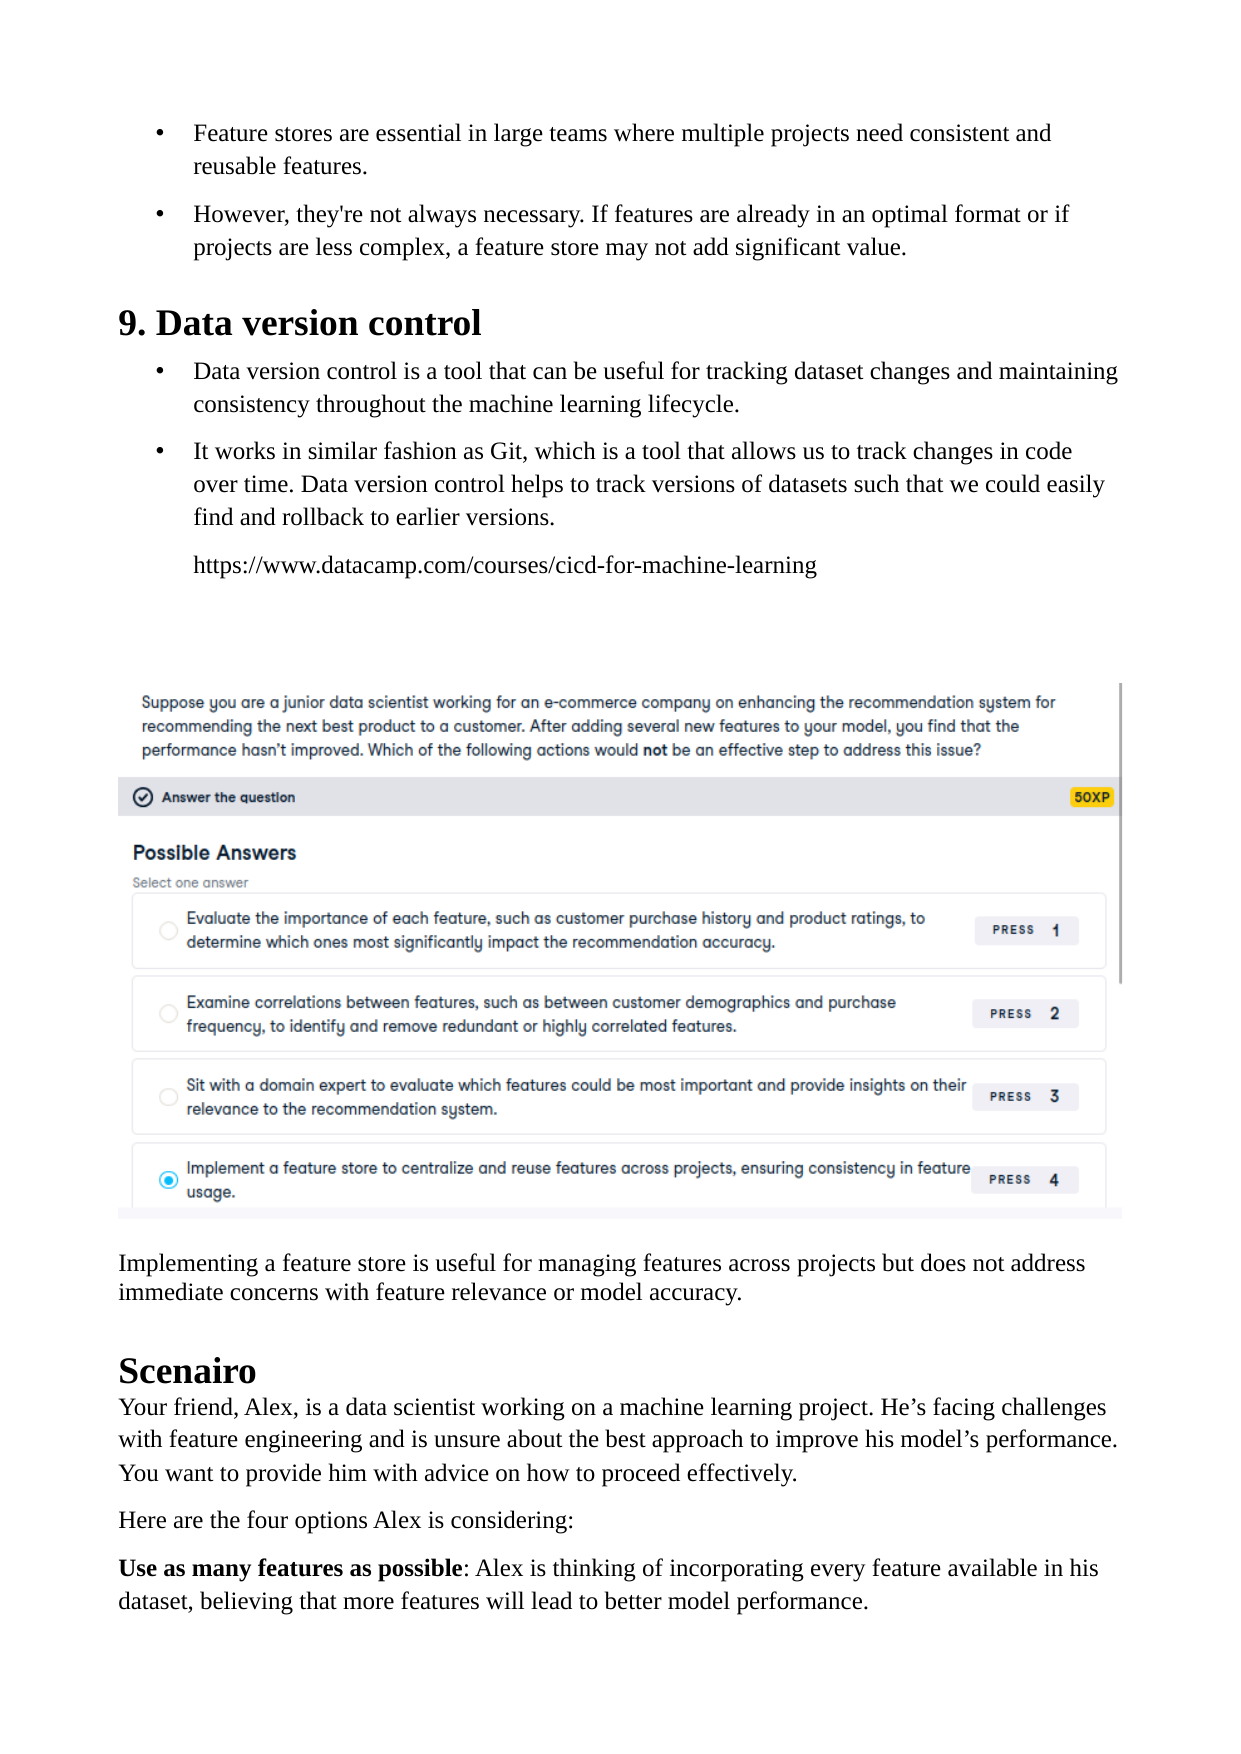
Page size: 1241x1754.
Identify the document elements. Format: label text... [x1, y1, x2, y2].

picture [118, 683, 1123, 1219]
text Implementing a feature store is useful for managing features across projects but does not address immediate concerns with feature relevance or model accuracy. [118, 1248, 1122, 1305]
list However, they're not always necessary. If features are already in an optimal format or if projects are less complex, a feature store may not add significant value. [156, 199, 1122, 261]
text Use as many features as possible: Alex is thinking of incorporating every feature available in his dataset, believing that more features will lead to better model performance. [118, 1553, 1122, 1614]
list https://www.datacamp.com/courses/cicd-for-machine-learning [156, 550, 1122, 579]
text Here are the four options Alex is considering: [118, 1505, 1122, 1534]
list Feature stores are essential in large teams where multiple projects need consistent and reusable features. [156, 118, 1122, 180]
text Scenairo [118, 1348, 1122, 1392]
list Data version control is a tool that can be useful for tracking dataset changes and maintaining consistency throughout the machine learning lifecycle. [156, 356, 1122, 418]
subtitle 9. Data version control [118, 300, 1122, 343]
text Your friend, Alex, is a data scientist working on a machine learning project. He’s facing challenges with feature engineering and is unsure about the best approach to improve his model’s performance. You want to provide him with advice on how to proceed effectively. [118, 1392, 1122, 1486]
list It works in similar fashion as Git, which is a tool that allows us to track changes in code over time. Data version control helps to track versions of datasets such that we could easily find and rollback to earlier versions. [156, 436, 1122, 531]
